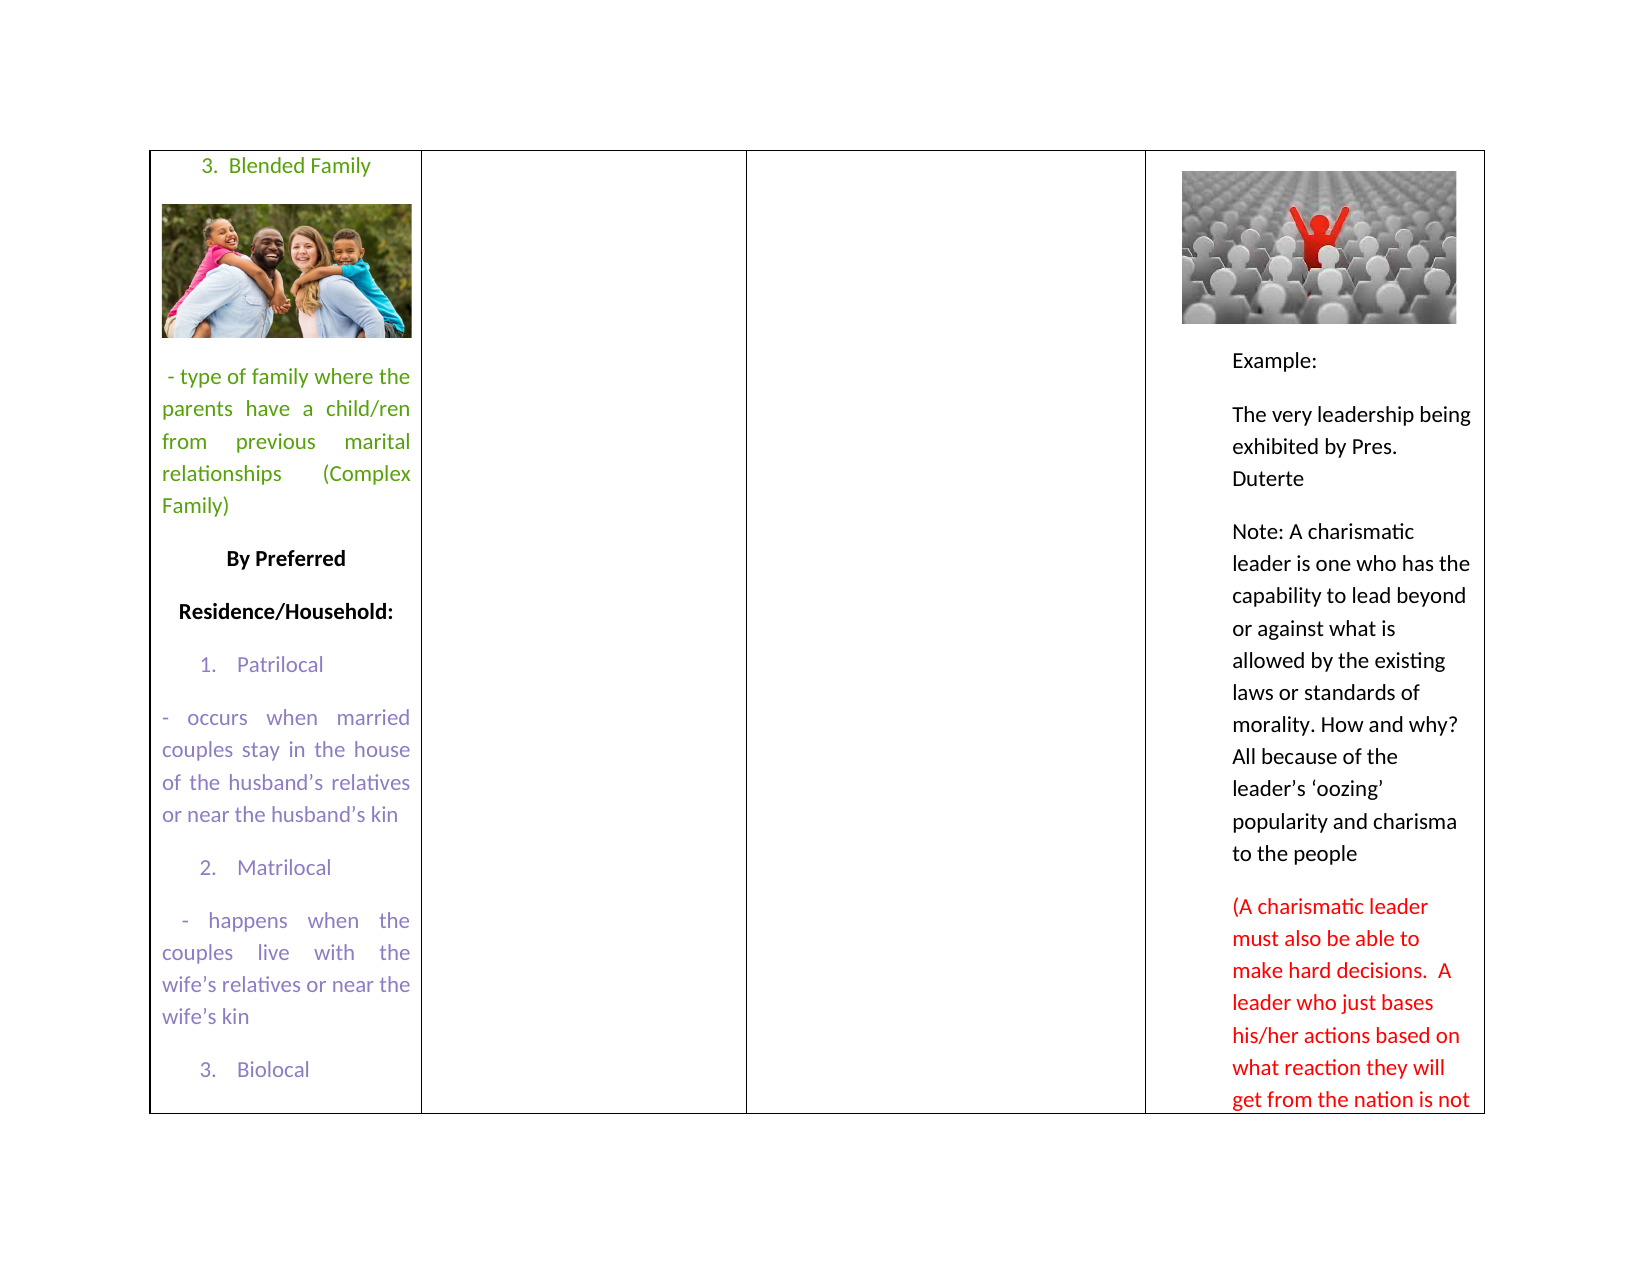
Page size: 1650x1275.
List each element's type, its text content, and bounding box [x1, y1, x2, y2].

table_cell [422, 151, 746, 1113]
picture [161, 204, 412, 338]
table_cell By kinship (relatedness): By blood (consanguineal) - also known as Consanguineal kinship - considered as the most basic and general form of relations Ex. relationship between siblings, nieces/nephews, aunts/uncles, parents and their children, etc. By law (affinal kinship) - In law, affinity is the kinship relationship created or that exists between two people as a result of someone's marriage. - In law, affinity may be relevant in relation to prohibitions on incestuous sexual relations. Ex. In Michigan, sexual contact between persons related by blood is chargeable as criminal sexual conduct. Maranao By Ritual: 1. Compadrazgo - ritualized form of co-parenthood or family. Ex. Baptism, Confirmation, Marriage By Marriage: Endogamy - marriage within local community, clan or tribe Exogamy - required to marry outside their own group, community, or social classes. Polygamy - the practice of having more than one partner or sexual mate. > Polygyny - a man has multiple female partners or mates. > Polyandry - a woman has multiple male partners and mates. Monogamy - “one union“. Refers to the marriage or sexual partnering custom or practice where an individual has only one partner or mate. Referred Marriage and Arranged Marriages: 1. Child Marriage - when parents arrange the marriage of their child long before marriage takes place. 2. Exchange Marriage - reciprocal exchange of spouses between two countries/race 3. Diplomatic Marriage - arranged marriage established between two royal or political families 4. Modern Arranged Marriage - the child’s parents, with consent of the child, choose from several possible mates. By Family: 1. Nuclear Family - type of family group consisting of two parents and their children. 2. Extended Family - a family which extends beyond the nuclear family to include grandparents and other relatives. 3. Blended Family - type of family where the parents have a child/ren from previous marital relationships (Complex Family) By Preferred Residence/Household: Patrilocal - occurs when married couples stay in the house of the husband’s relatives or near the husband’s kin Matrilocal - happens when the couples live with the wife’s relatives or near the wife’s kin Biolocal - happens when the newly-wed couple stay with the husband’s relatives and the wife’s kin alternately Neolocal - living or located away from both husband’s and the wife’s relatives. By Descent and Lineage Descent - a biological relationship that often refers to an individual’s child or offspring or his/her parents and ancestry Lineage - direct descent from an ancestor; ancestry or pedigree. The line descendants of a particular ancestor or family Unilineal - tracing descent either exclusively in the side of the mother or the father. Patrilineal -those that connect generations through the father’s line. -VINACE SALAZAR. Matrilineal -is the tracing of kinship through the female line. -JIBRAEL MOHAMMAD Bilateral - a family arrangement where descent and inheritance are passed equally through both parents. -Kishia Mendoza [151, 151, 421, 1113]
picture [1182, 171, 1457, 324]
table_cell Example: The very leadership being exhibited by Pres. Duterte Note: A charismatic leader is one who has the capability to lead beyond or against what is allowed by the existing laws or standards of morality. How and why? All because of the leader’s ‘oozing’ popularity and charisma to the people (A charismatic leader must also be able to make hard decisions. A leader who just bases his/her actions based on what reaction they will get from the nation is not [1146, 151, 1484, 1113]
table_cell By business organizations: sole proprietorship- owned and run by one individual who receives all profits and has unlimited responsibility for all losses. -no legal distinction between the owner and the business entity. -owners do not necessarily need to be alone, they can employ other people. partnership- is an arrangement between two or more people to oversee business operations and share its profits and liabilities. -The partners in a partnership may be individuals, businesses, interest-based organizations, schools, governments or combinations. cooperatives - an autonomous association of persons united voluntarily to meet their common economic, social, and cultural needs aspirations through a jointly-owned enterprise. - democratically owned by their members, with each member having one vote in electing the board of directors. corporations - is a business entity that is owned by shareholder(s), who elect a board of directors to oversee the organization’s activities Meanings: National -may refer to the goods and services which a country is able to produce at any given time using all the natural, human and capital resources available to it. Transnational - is an extending or operating across national; boundaries; - it is a multinational company Multinational - includes or involves several countries or individuals of several nationalities; - it is a company operating in several countries. [747, 151, 1145, 1113]
